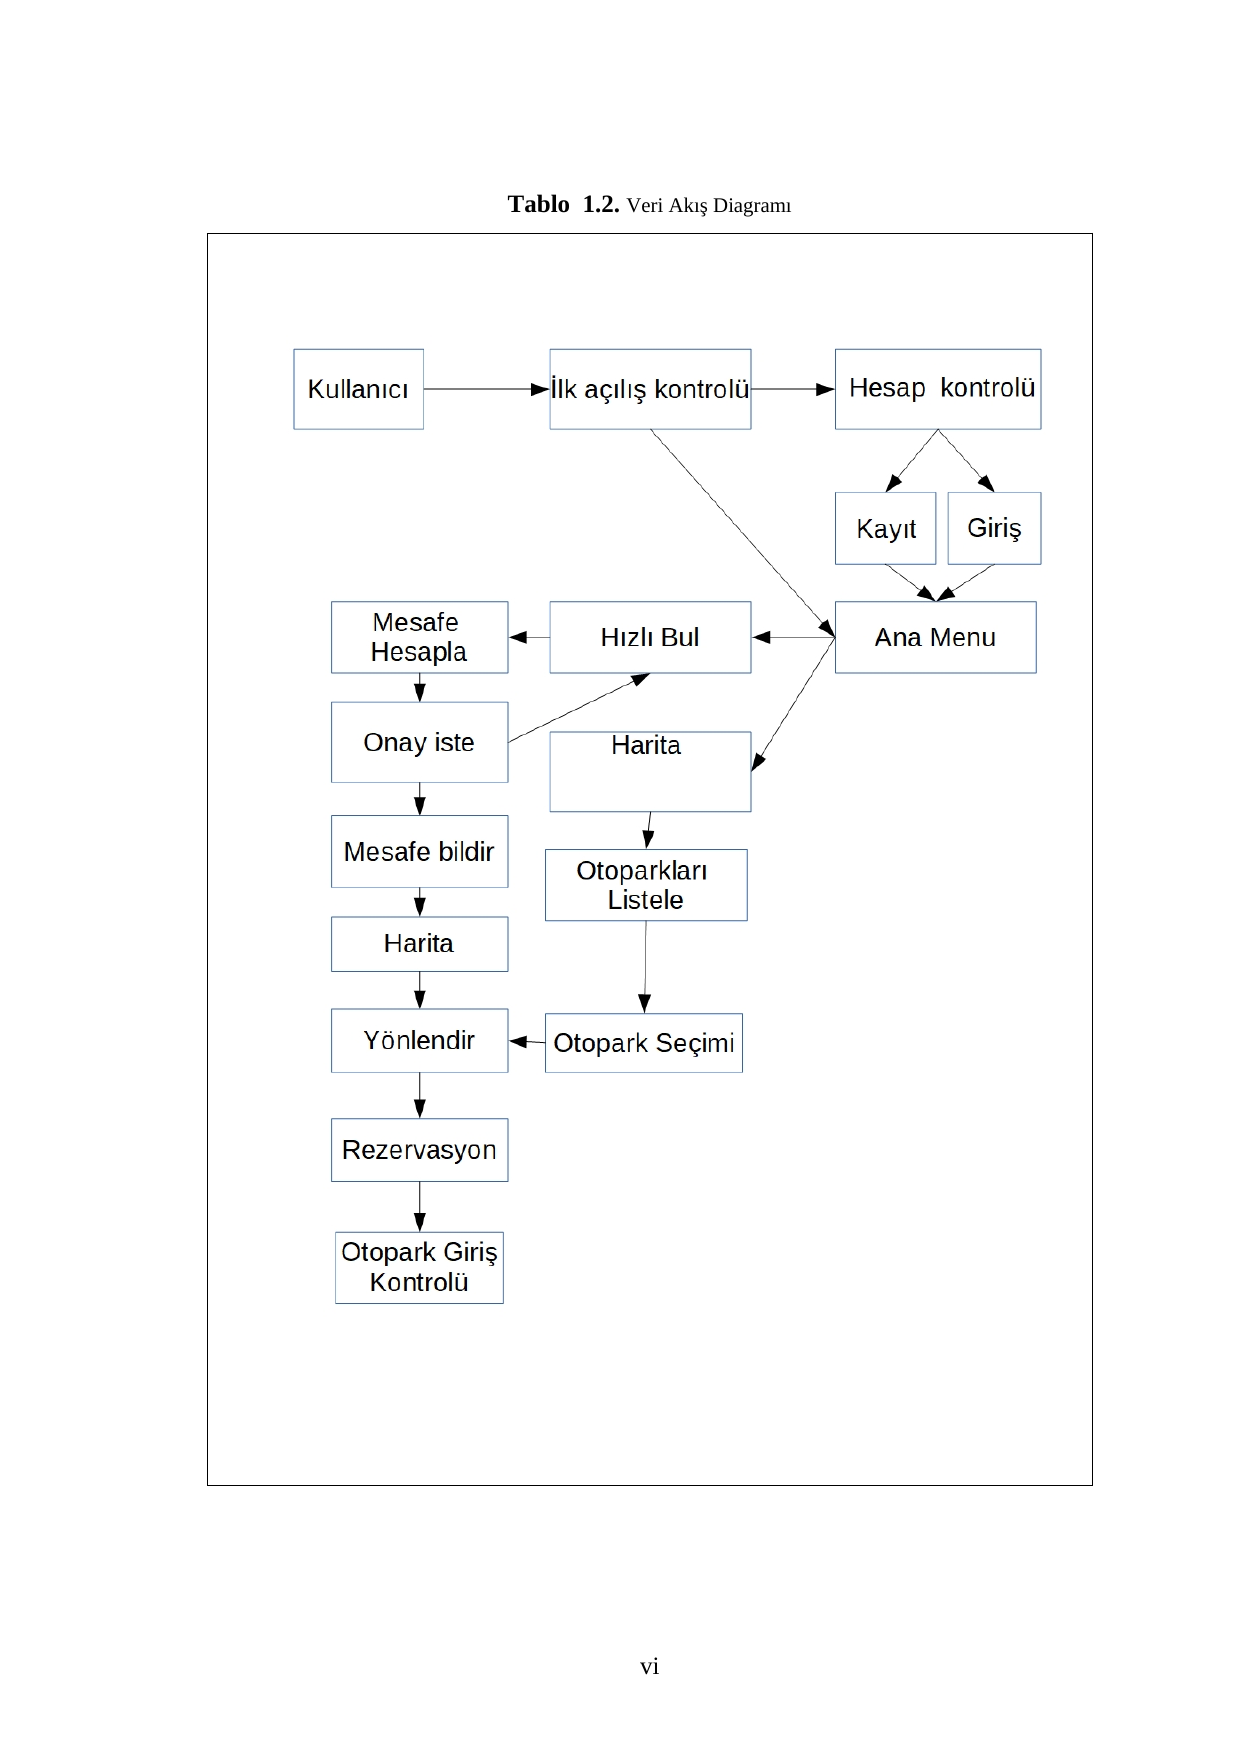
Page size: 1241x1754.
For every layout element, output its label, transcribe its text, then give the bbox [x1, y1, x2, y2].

picture [209, 235, 1090, 1483]
subtitle Tablo 1.2. Veri Akış Diagramı [207, 189, 1092, 218]
